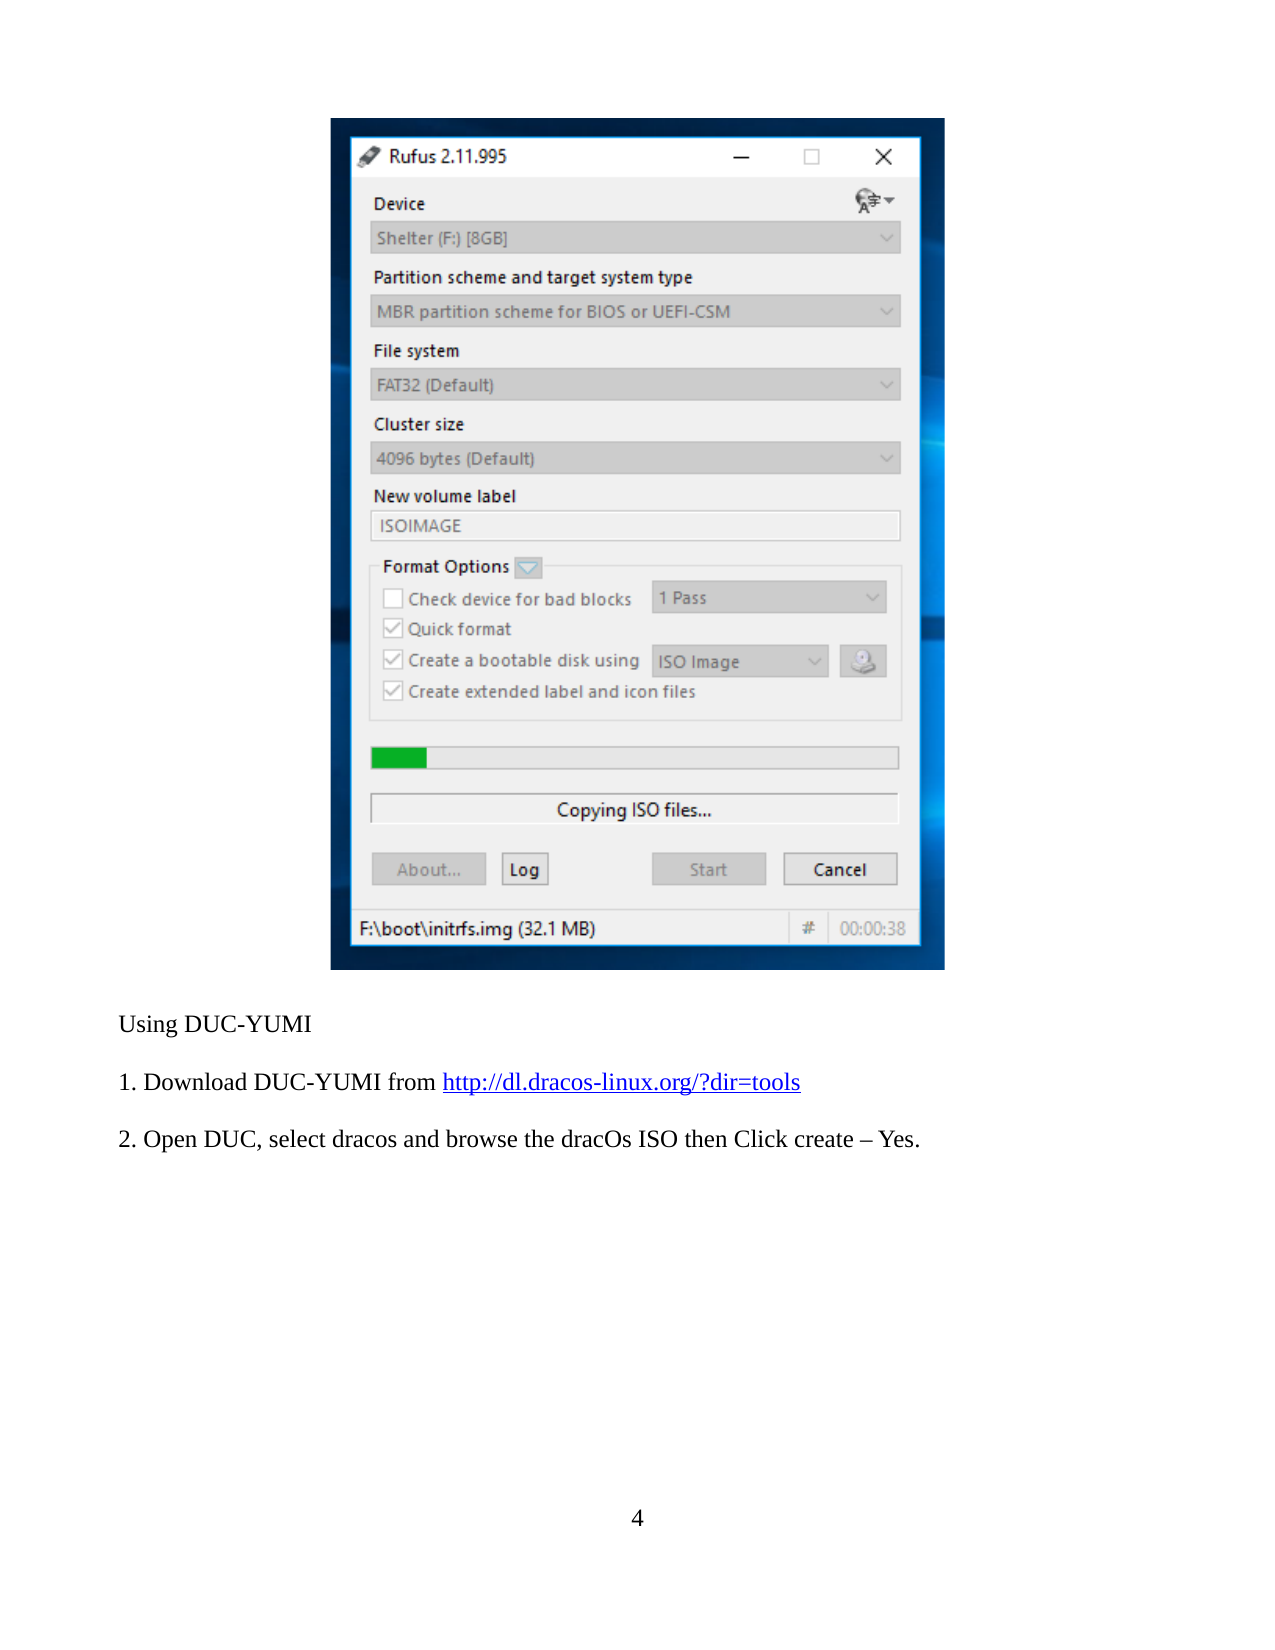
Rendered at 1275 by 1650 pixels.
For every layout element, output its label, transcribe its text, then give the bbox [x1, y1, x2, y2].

picture [330, 118, 945, 970]
text Using DUC-YUMI [118, 1009, 1157, 1038]
text 2. Open DUC, select dracos and browse the dracOs ISO then Click create – Yes. [118, 1124, 1157, 1153]
text 1. Download DUC-YUMI from http://dl.dracos-linux.org/?dir=tools [118, 1067, 1157, 1096]
